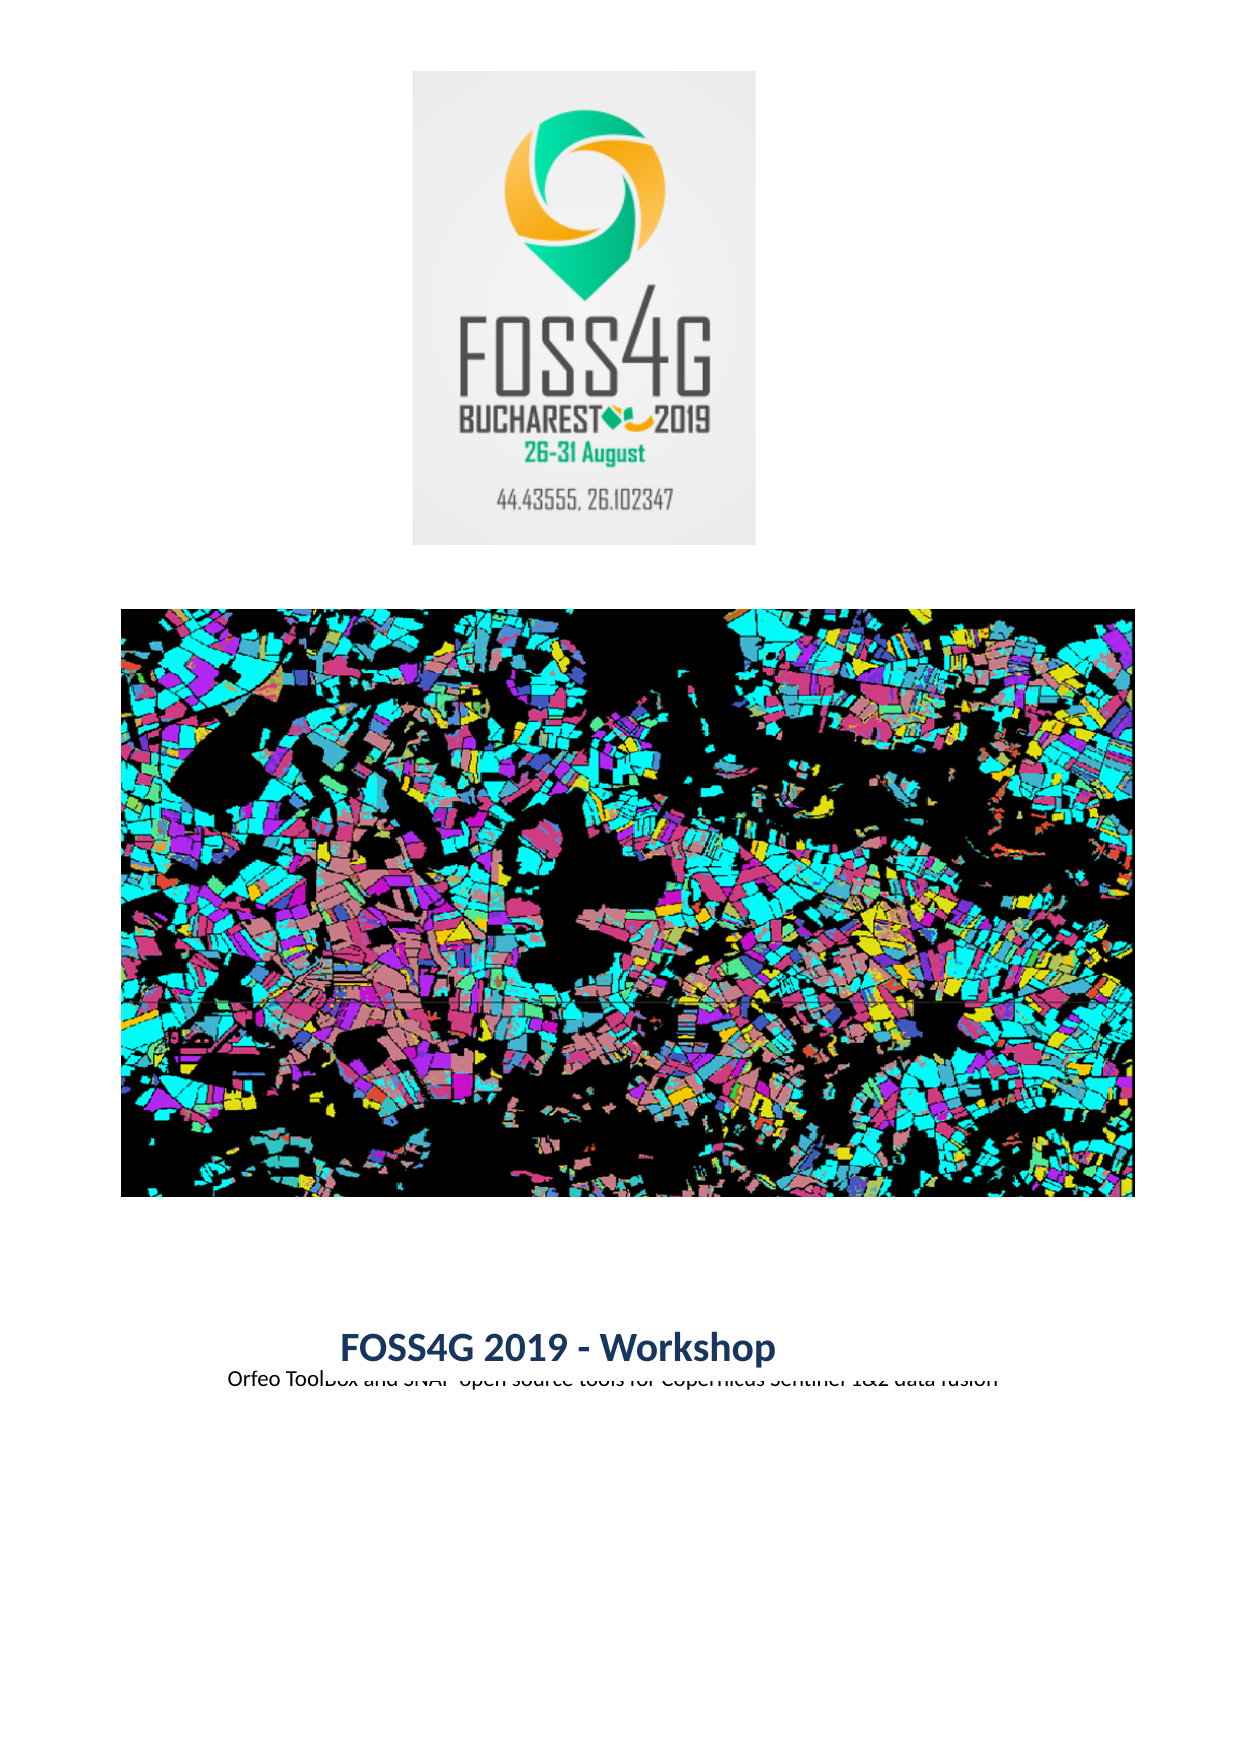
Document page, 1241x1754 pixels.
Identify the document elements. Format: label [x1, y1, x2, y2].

picture [121, 609, 1135, 1197]
picture [412, 71, 756, 545]
